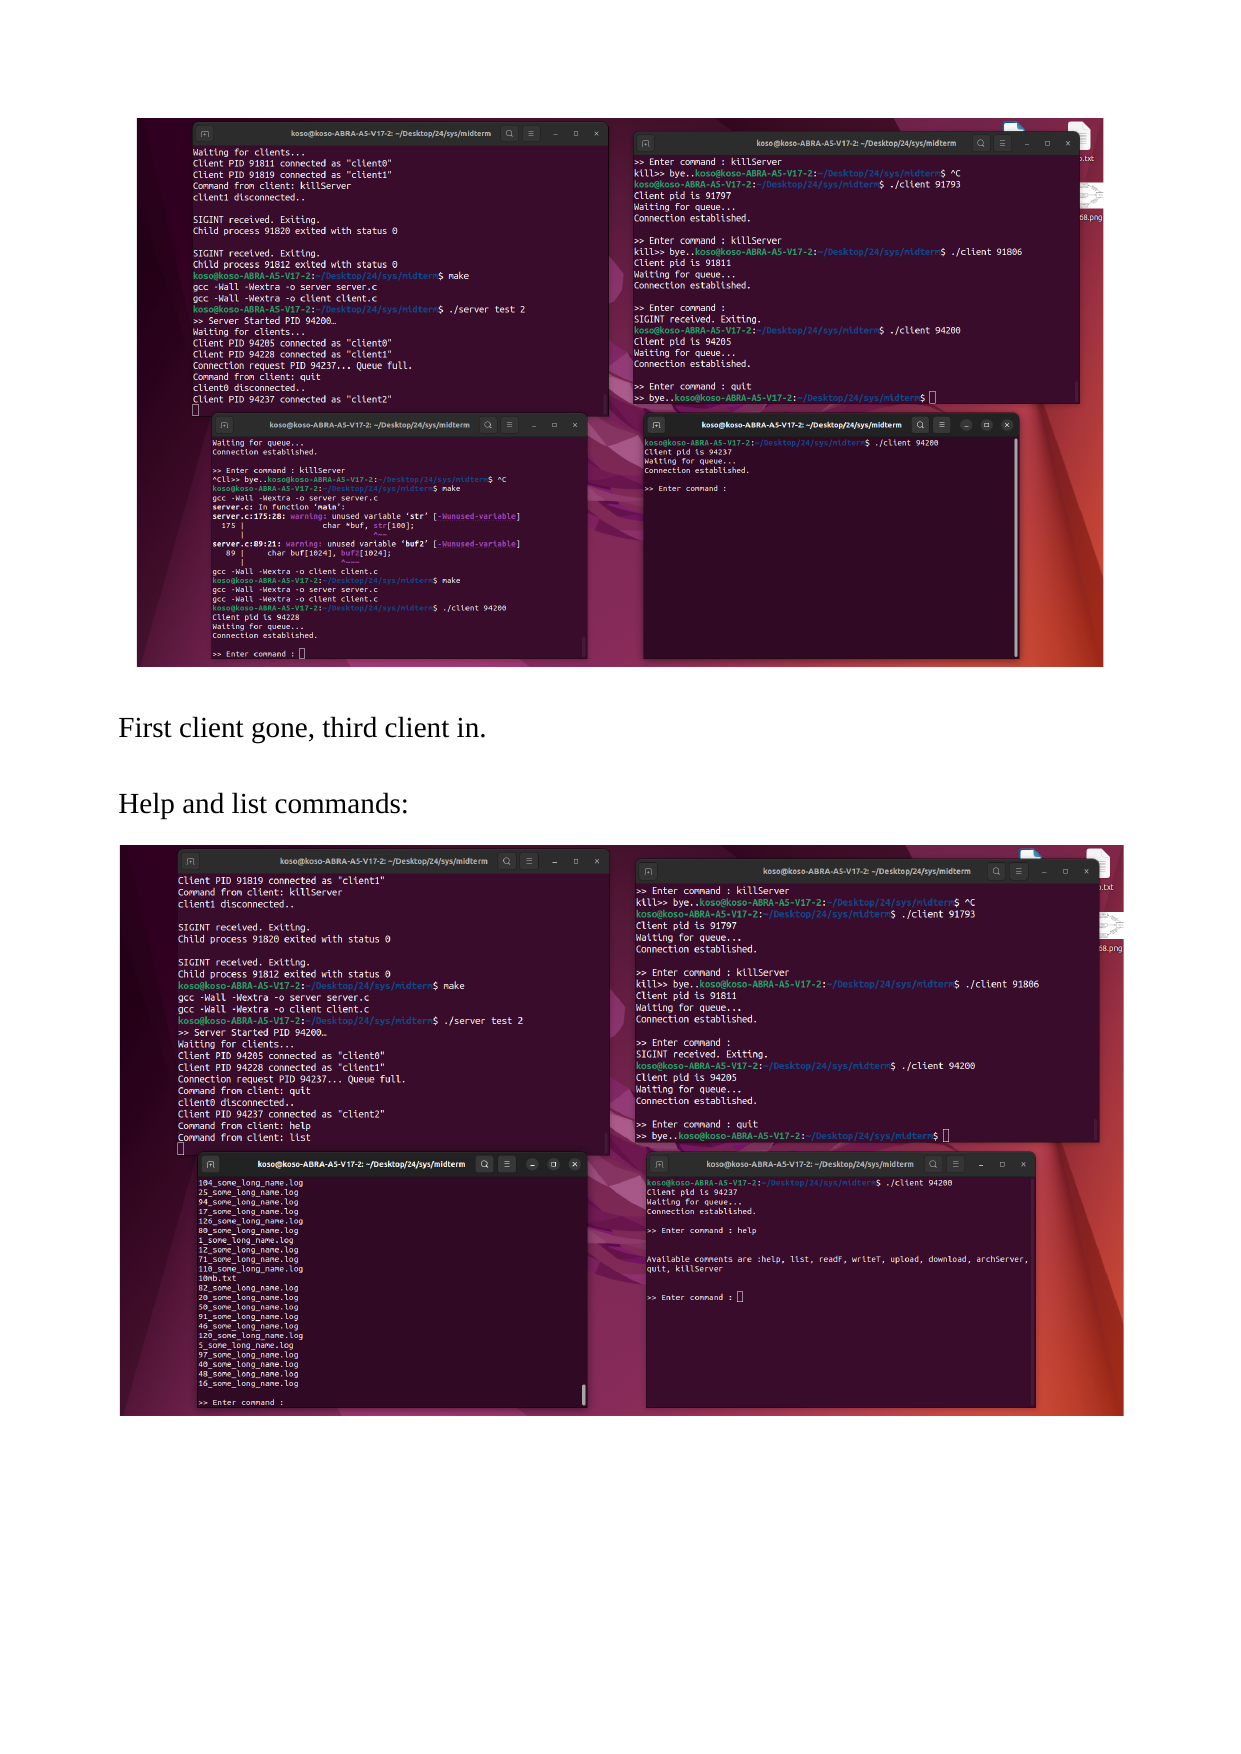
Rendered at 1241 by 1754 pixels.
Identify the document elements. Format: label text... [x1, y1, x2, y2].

picture [136, 118, 1104, 667]
picture [119, 845, 1124, 1416]
text First client gone, third client in. [118, 710, 1122, 743]
text Help and list commands: [118, 787, 1122, 820]
